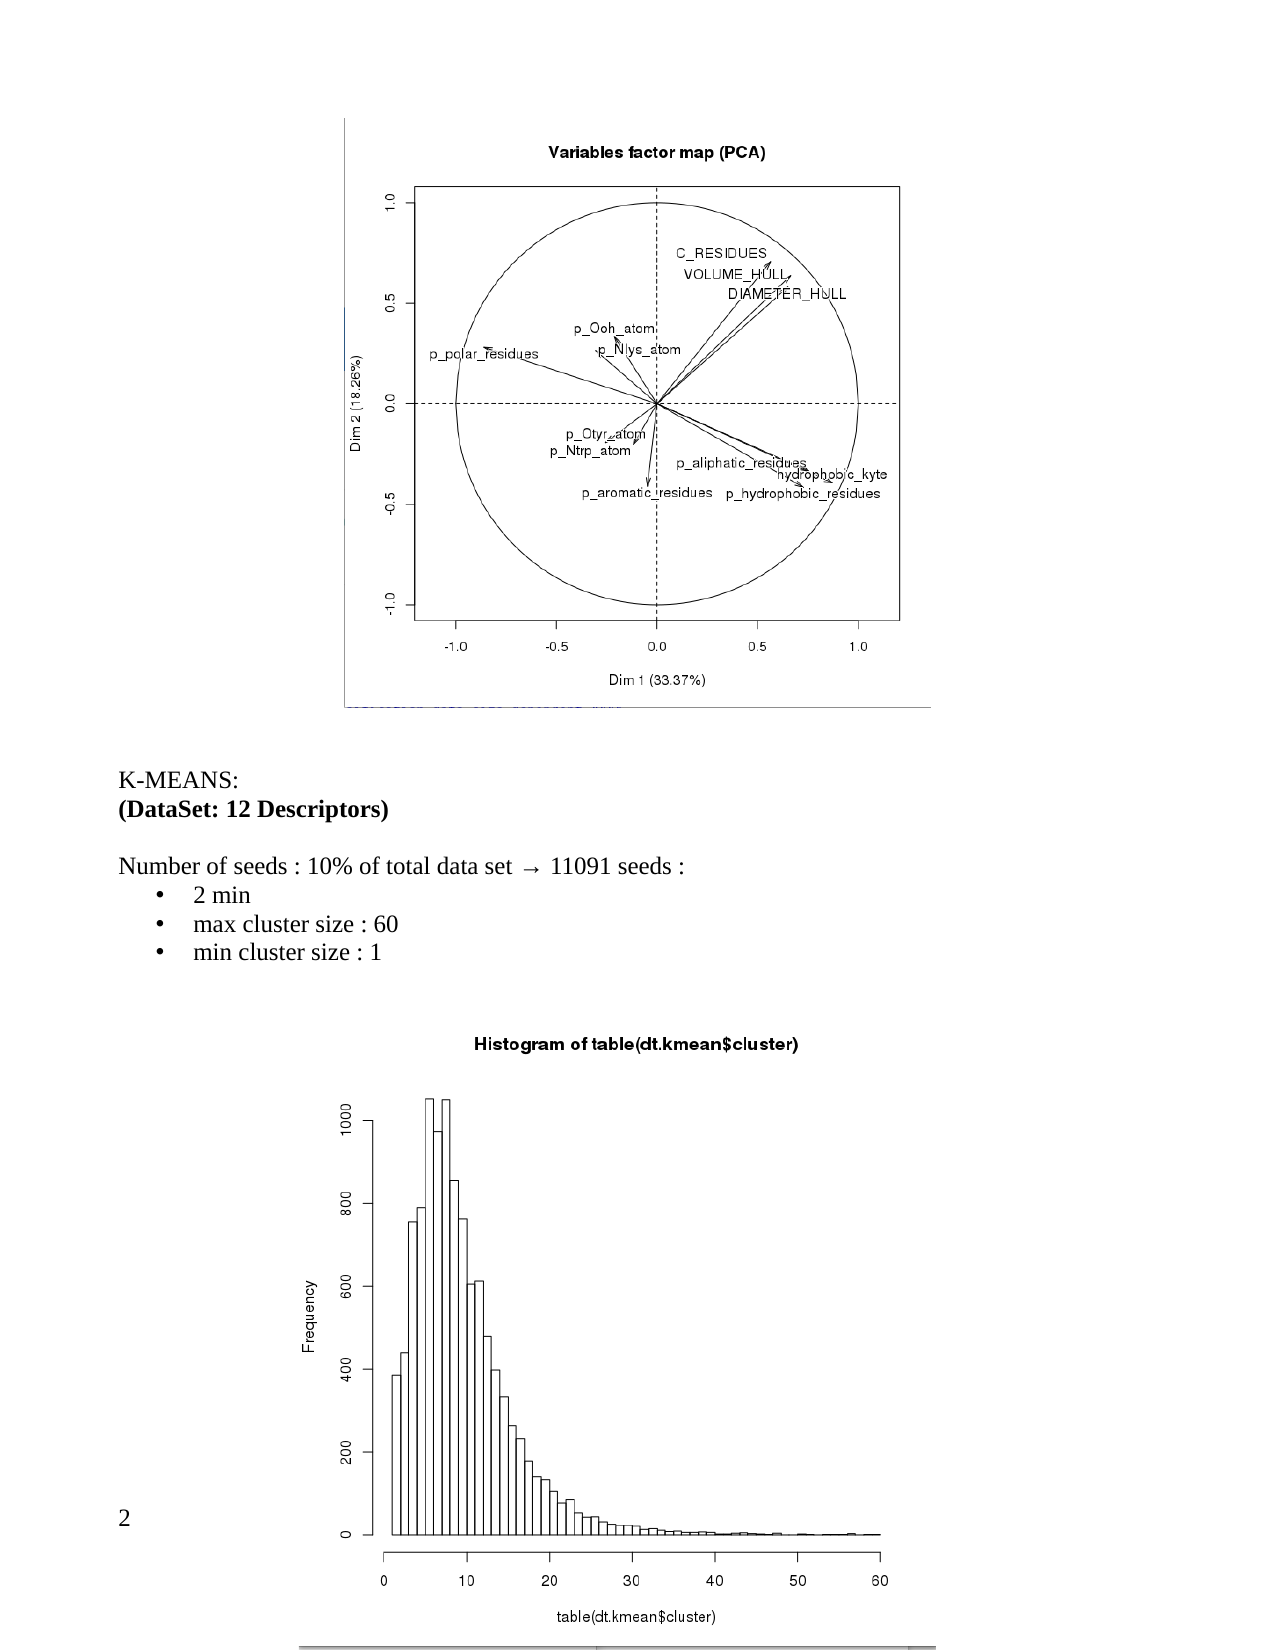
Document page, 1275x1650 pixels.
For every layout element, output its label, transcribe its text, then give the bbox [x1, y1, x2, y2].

list max cluster size : 60 [156, 909, 1157, 937]
list min cluster size : 1 [156, 937, 1157, 966]
picture [298, 1006, 936, 1650]
text (DataSet: 12 Descriptors) [118, 794, 1157, 822]
text K-MEANS: [118, 765, 1157, 794]
picture [344, 118, 931, 708]
text Number of seeds : 10% of total data set → 11091 seeds : [118, 851, 1157, 880]
list 2 min [156, 880, 1157, 909]
